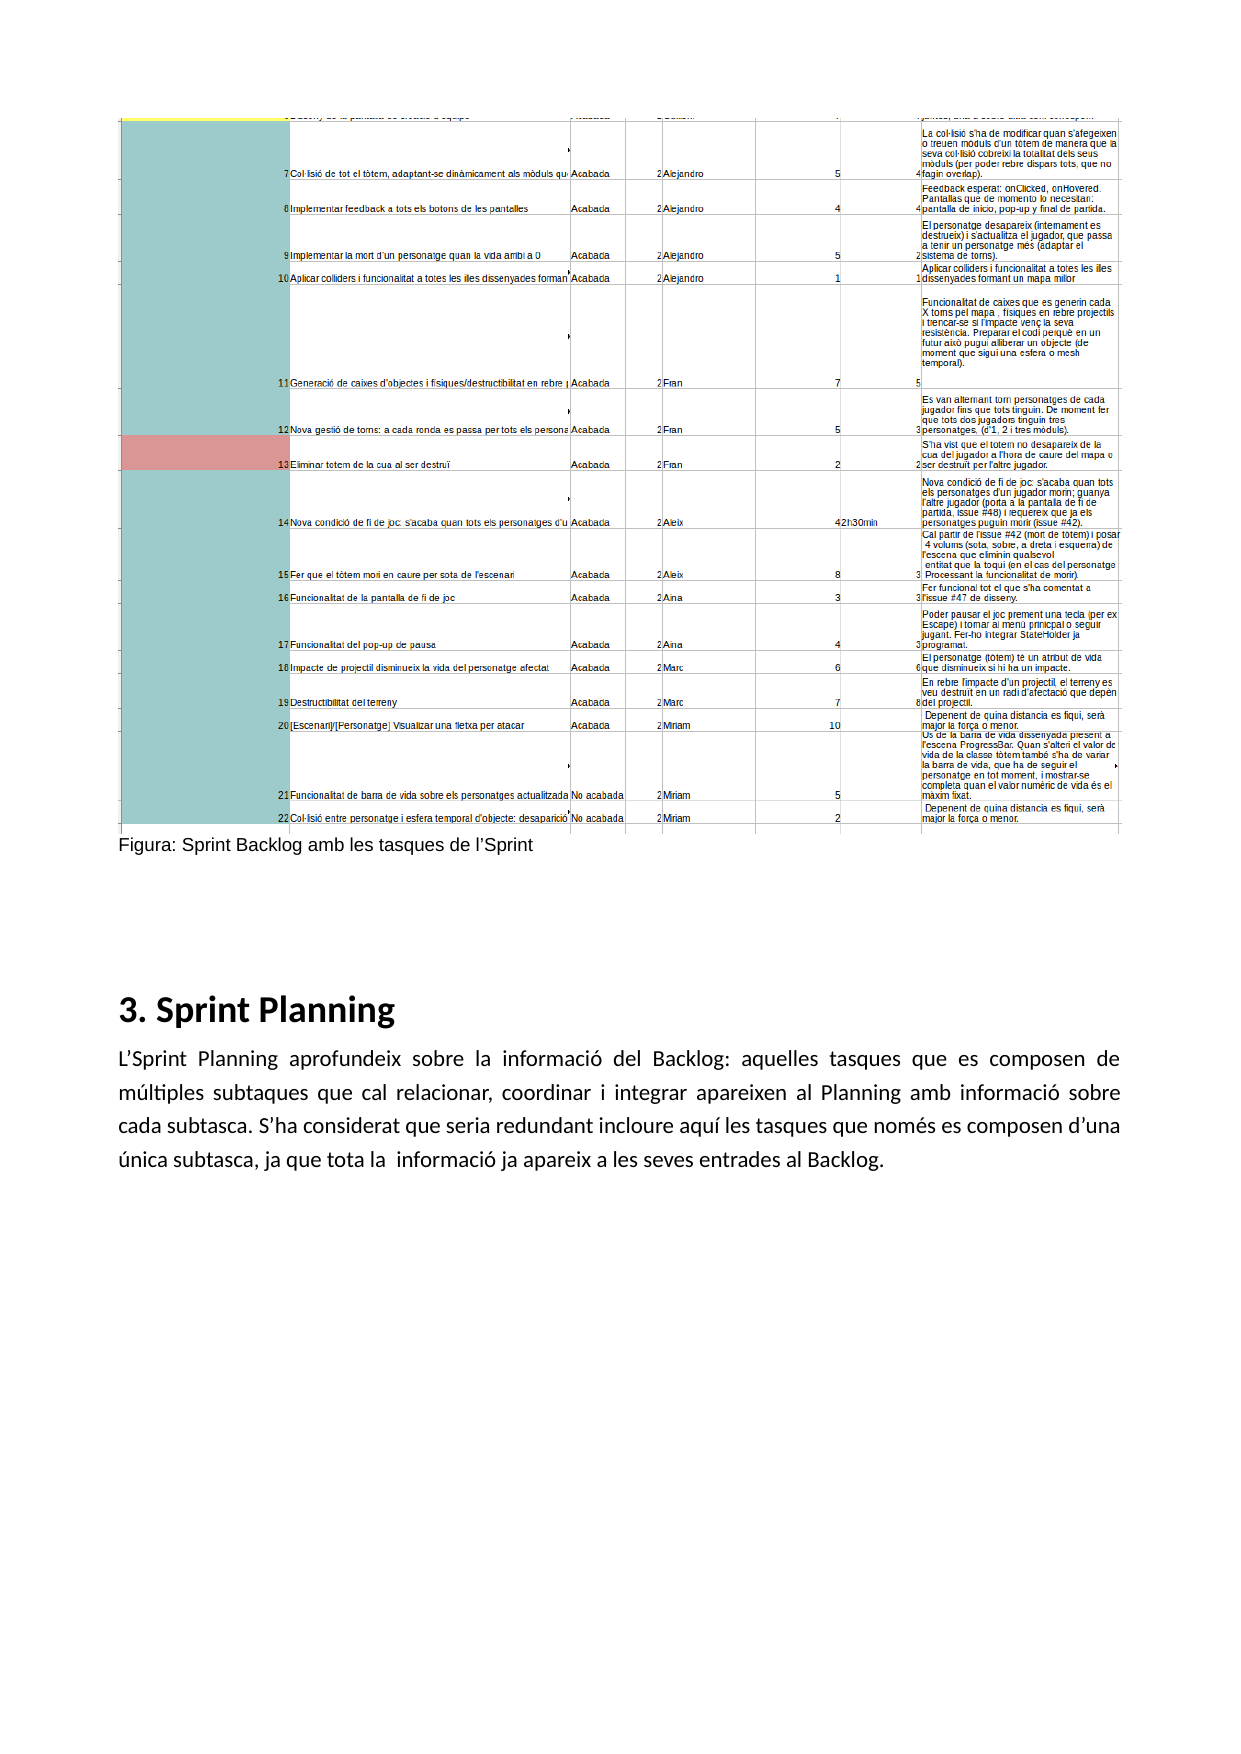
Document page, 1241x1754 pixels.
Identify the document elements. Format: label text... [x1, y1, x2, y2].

subtitle 3. Sprint Planning [118, 986, 1122, 1032]
text Figura: Sprint Backlog amb les tasques de l’Sprint [118, 834, 1122, 855]
picture [118, 118, 1123, 834]
text L’Sprint Planning aprofundeix sobre la informació del Backlog: aquelles tasques que es composen de múltiples subtaques que cal relacionar, coordinar i integrar apareixen al Planning amb informació sobre cada subtasca. S’ha considerat que seria redundant incloure aquí les tasques que només es composen d’una única subtasca, ja que tota la informació ja apareix a les seves entrades al Backlog. [118, 1044, 1122, 1173]
